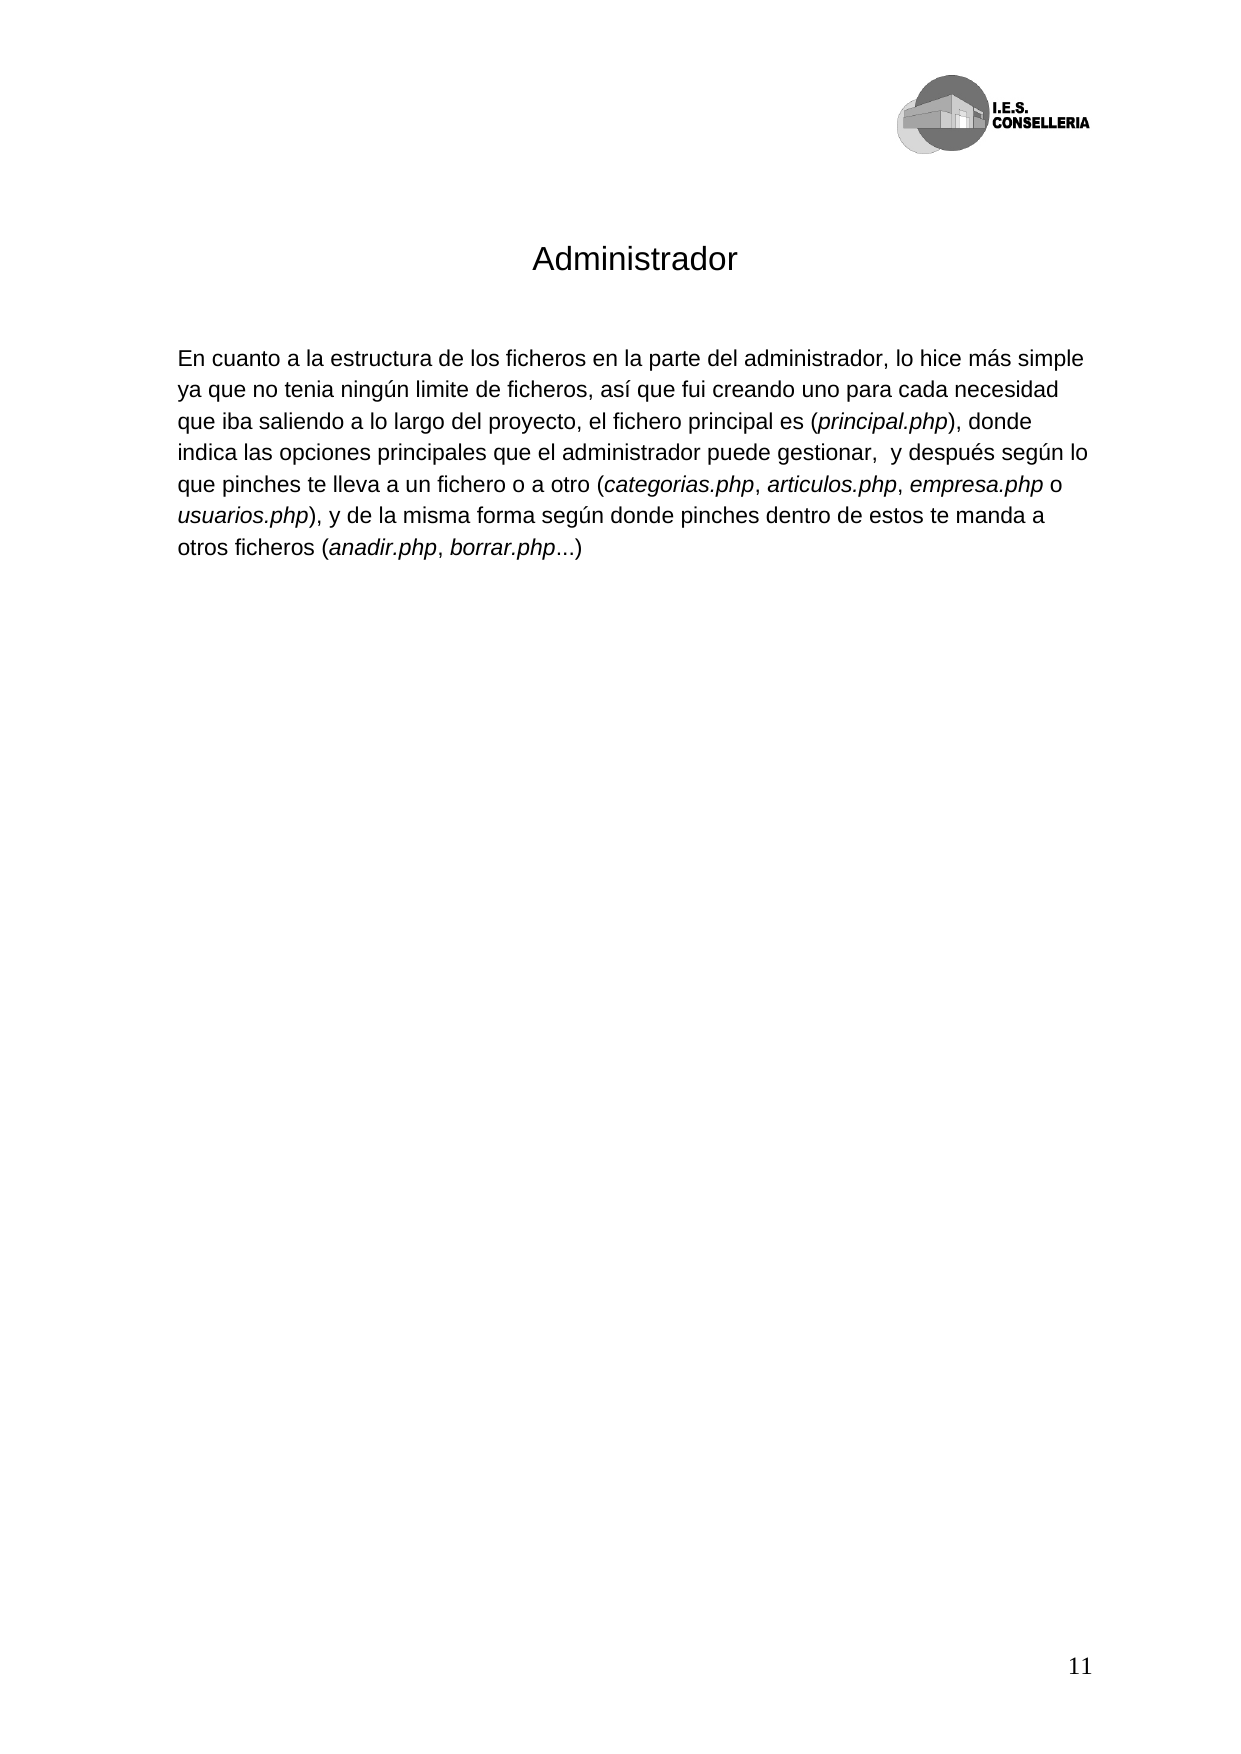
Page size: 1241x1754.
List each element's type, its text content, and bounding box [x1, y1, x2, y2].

subtitle Administrador [177, 239, 1092, 277]
picture [894, 73, 1093, 155]
text En cuanto a la estructura de los ficheros en la parte del administrador, lo hice más simple ya que no tenia ningún limite de ficheros, así que fui creando uno para cada necesidad que iba saliendo a lo largo del proyecto, el fichero principal es (principal.php), donde indica las opciones principales que el administrador puede gestionar, y después según lo que pinches te lleva a un fichero o a otro (categorias.php, articulos.php, empresa.php o usuarios.php), y de la misma forma según donde pinches dentro de estos te manda a otros ficheros (anadir.php, borrar.php...) [177, 345, 1092, 560]
